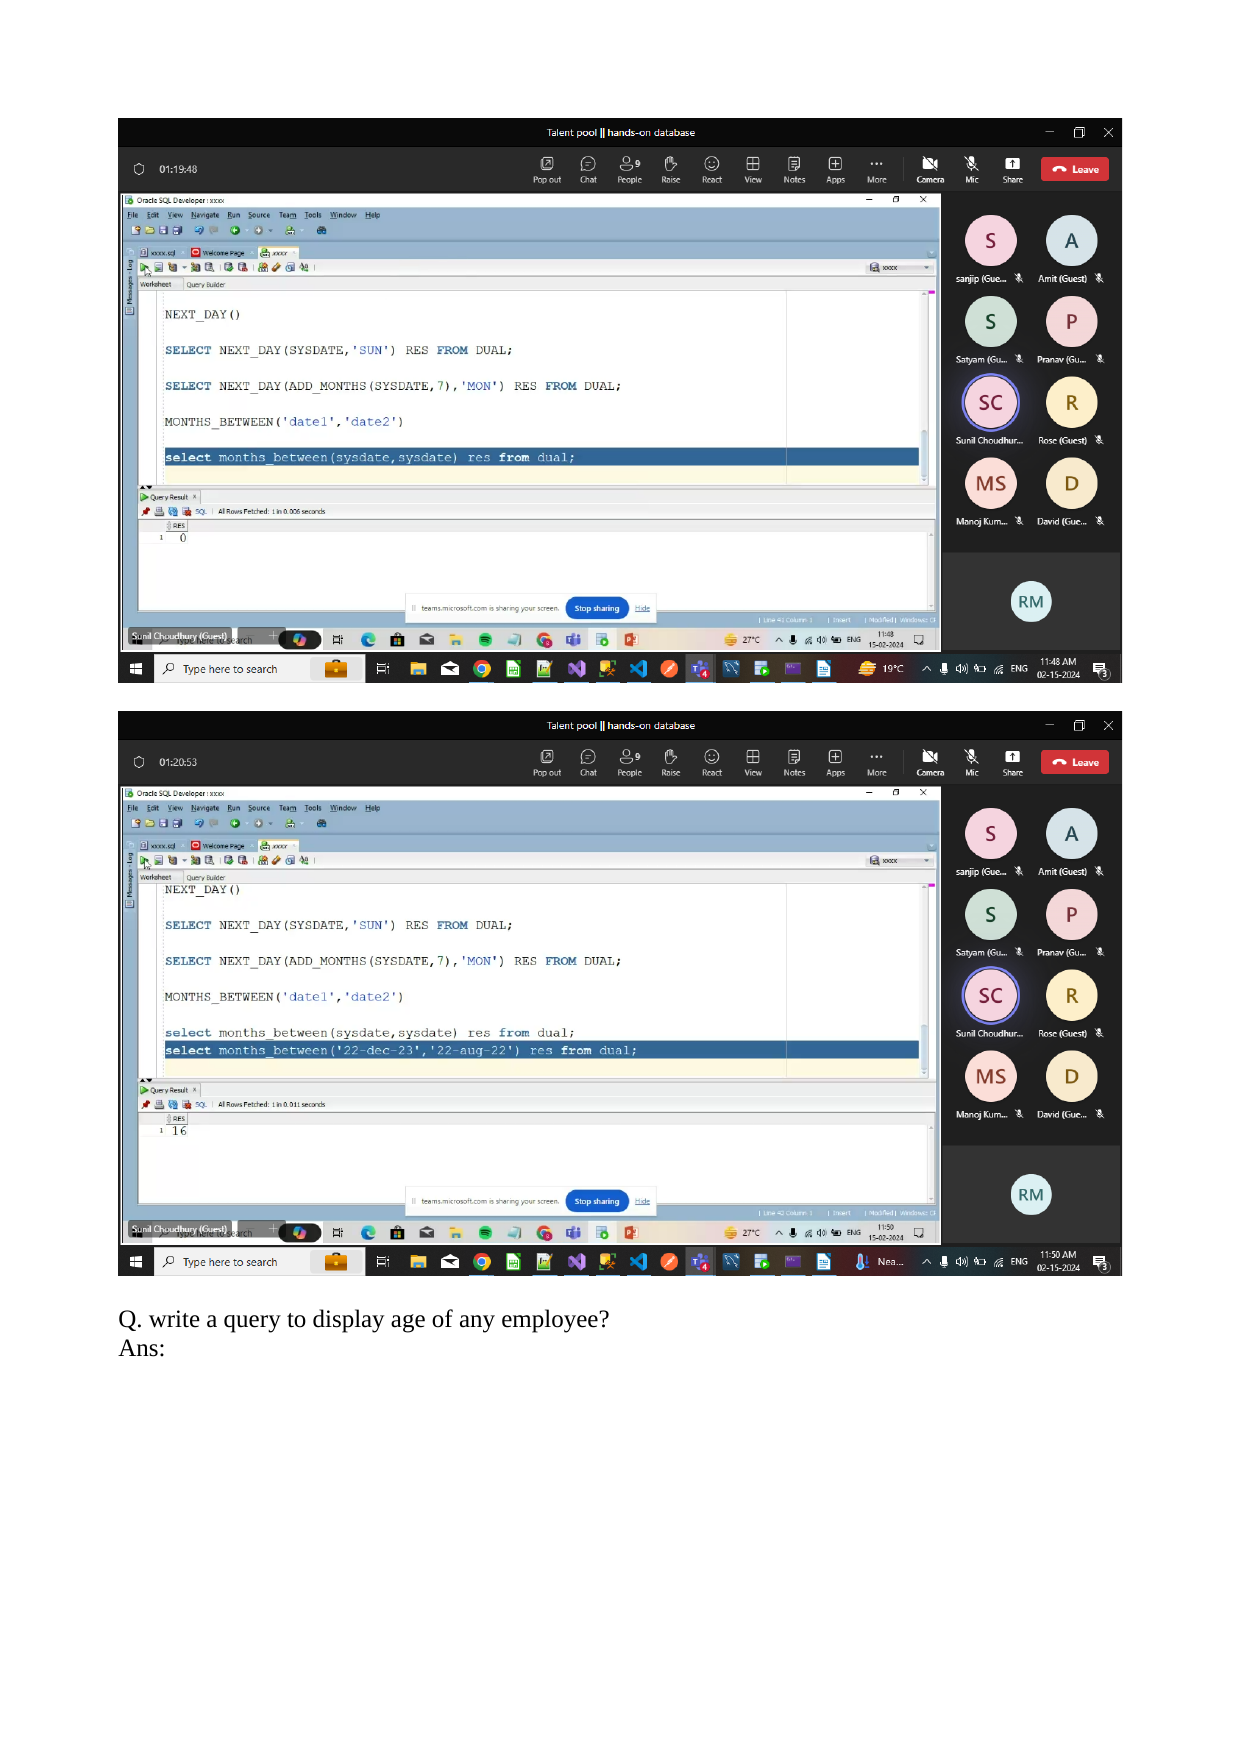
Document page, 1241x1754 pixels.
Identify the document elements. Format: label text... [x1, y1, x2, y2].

text Ans: [118, 1333, 1122, 1362]
picture [118, 118, 1123, 683]
picture [118, 711, 1123, 1276]
text Q. write a query to display age of any employee? [118, 1304, 1122, 1333]
